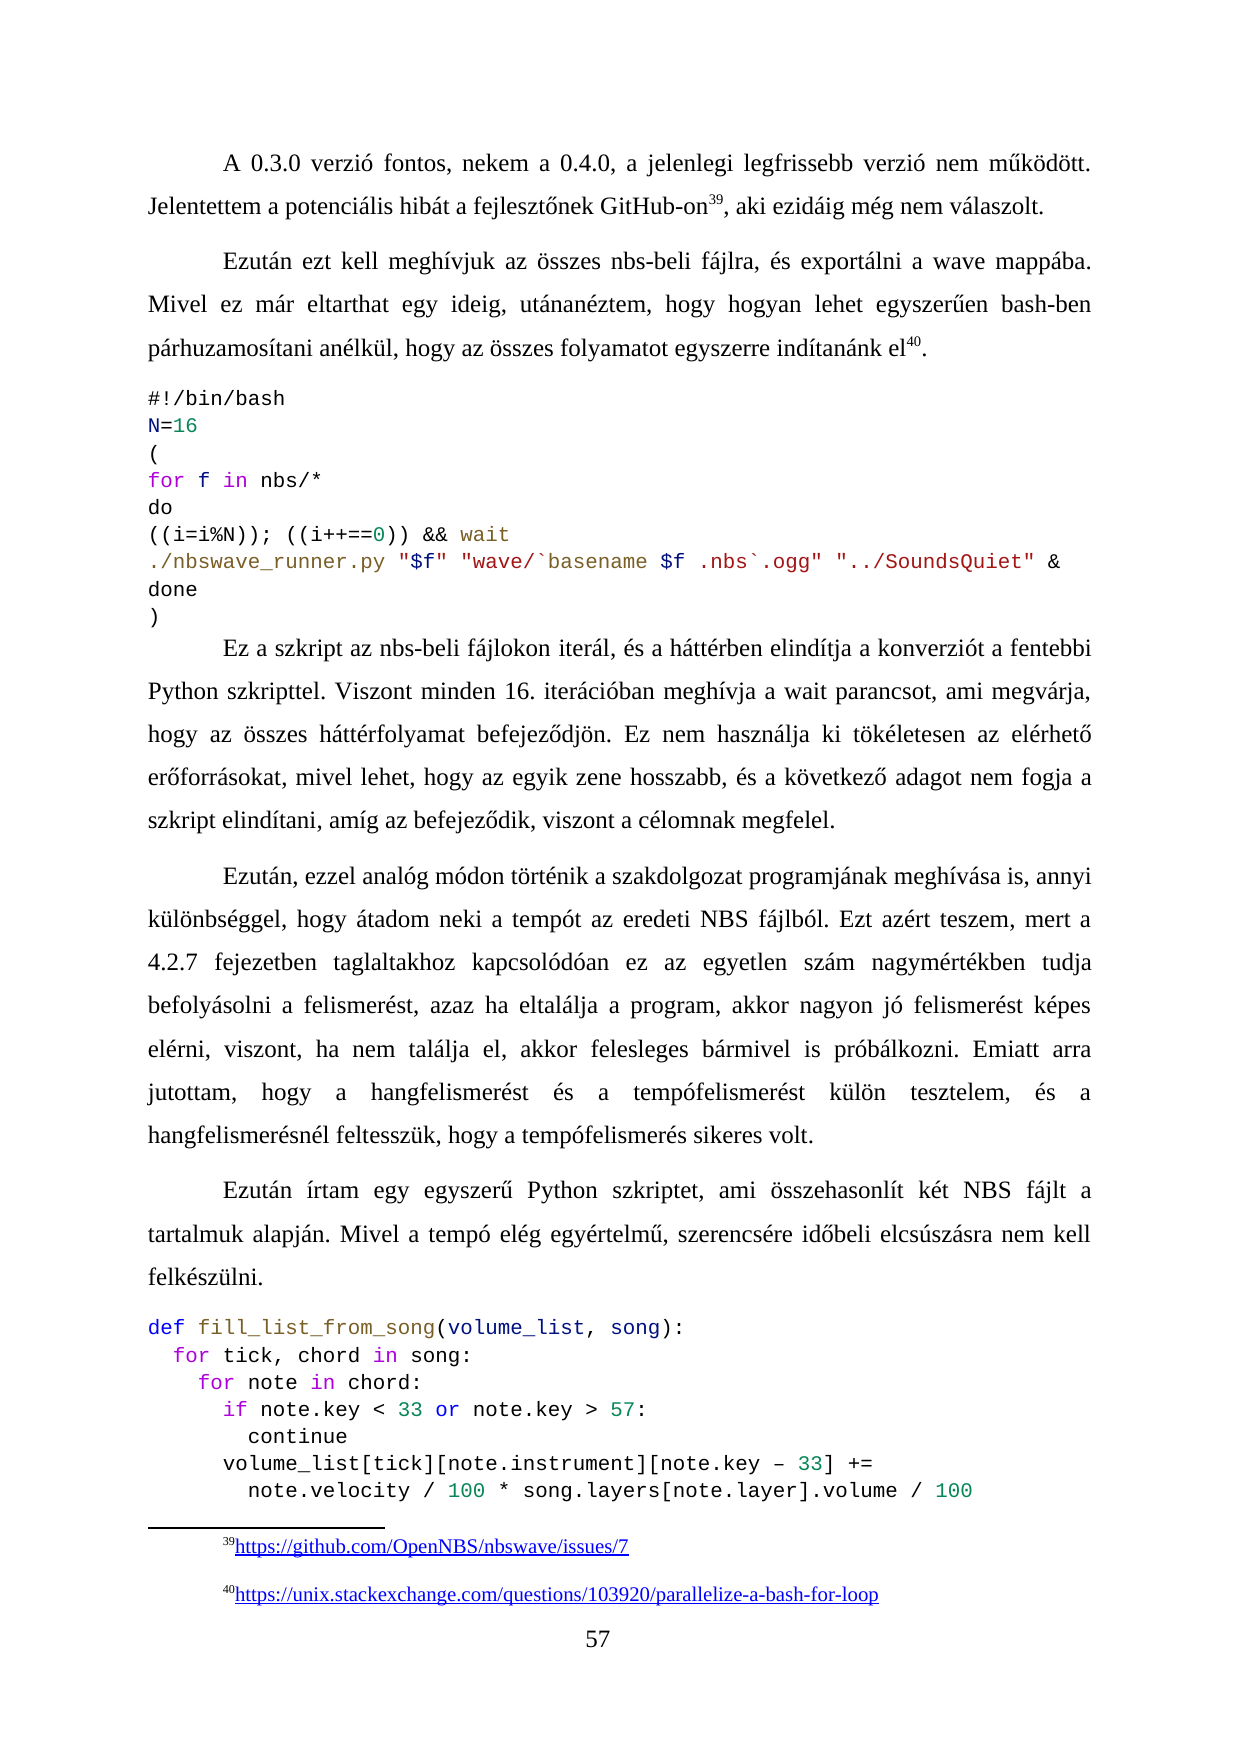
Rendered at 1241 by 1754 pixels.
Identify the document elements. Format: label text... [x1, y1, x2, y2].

text for tick, chord in song: [148, 1344, 1092, 1368]
text volume_list[tick][note.instrument][note.key – 33] += [148, 1453, 1092, 1477]
text N=16 [148, 416, 1092, 439]
text ) [148, 606, 1092, 629]
text for note in chord: [148, 1372, 1092, 1395]
text if note.key < 33 or note.key > 57: [148, 1399, 1092, 1423]
text #!/bin/bash [148, 388, 1092, 412]
text https://unix.stackexchange.com/questions/103920/parallelize-a-bash-for-loop [148, 1582, 1092, 1606]
text https://github.com/OpenNBS/nbswave/issues/7 [148, 1534, 1092, 1558]
text ((i=i%N)); ((i++==0)) && wait [148, 524, 1092, 548]
text Ezután, ezzel analóg módon történik a szakdolgozat programjának meghívása is, annyi különbséggel, hogy átadom neki a tempót az eredeti NBS fájlból. Ezt azért teszem, mert a 4.2.7 fejezetben taglaltakhoz kapcsolódóan ez az egyetlen szám nagymértékben tudja befolyásolni a felismerést, azaz ha eltalálja a program, akkor nagyon jó felismerést képes elérni, viszont, ha nem találja el, akkor felesleges bármivel is próbálkozni. Emiatt arra jutottam, hogy a hangfelismerést és a tempófelismerést külön tesztelem, és a hangfelismerésnél feltesszük, hogy a tempófelismerés sikeres volt. [148, 861, 1092, 1149]
text note.velocity / 100 * song.layers[note.layer].volume / 100 [148, 1481, 1092, 1504]
text Ezután ezt kell meghívjuk az összes nbs-beli fájlra, és exportálni a wave mappába. Mivel ez már eltarthat egy ideig, utánanéztem, hogy hogyan lehet egyszerűen bash-ben párhuzamosítani anélkül, hogy az összes folyamatot egyszerre indítanánk el. [148, 246, 1092, 361]
text A 0.3.0 verzió fontos, nekem a 0.4.0, a jelenlegi legfrissebb verzió nem működött. Jelentettem a potenciális hibát a fejlesztőnek GitHub-on, aki ezidáig még nem válaszolt. [148, 148, 1092, 219]
text for f in nbs/* [148, 470, 1092, 493]
text Ez a szkript az nbs-beli fájlokon iterál, és a háttérben elindítja a konverziót a fentebbi Python szkripttel. Viszont minden 16. iterációban meghívja a wait parancsot, ami megvárja, hogy az összes háttérfolyamat befejeződjön. Ez nem használja ki tökéletesen az elérhető erőforrásokat, mivel lehet, hogy az egyik zene hosszabb, és a következő adagot nem fogja a szkript elindítani, amíg az befejeződik, viszont a célomnak megfelel. [148, 633, 1092, 834]
text do [148, 497, 1092, 521]
text continue [148, 1426, 1092, 1450]
text ./nbswave_runner.py "$f" "wave/`basename $f .nbs`.ogg" "../SoundsQuiet" & [148, 551, 1092, 575]
text Ezután írtam egy egyszerű Python szkriptet, ami összehasonlít két NBS fájlt a tartalmuk alapján. Mivel a tempó elég egyértelmű, szerencsére időbeli elcsúszásra nem kell felkészülni. [148, 1176, 1092, 1291]
text ( [148, 443, 1092, 466]
text def fill_list_from_song(volume_list, song): [148, 1317, 1092, 1341]
text done [148, 579, 1092, 602]
